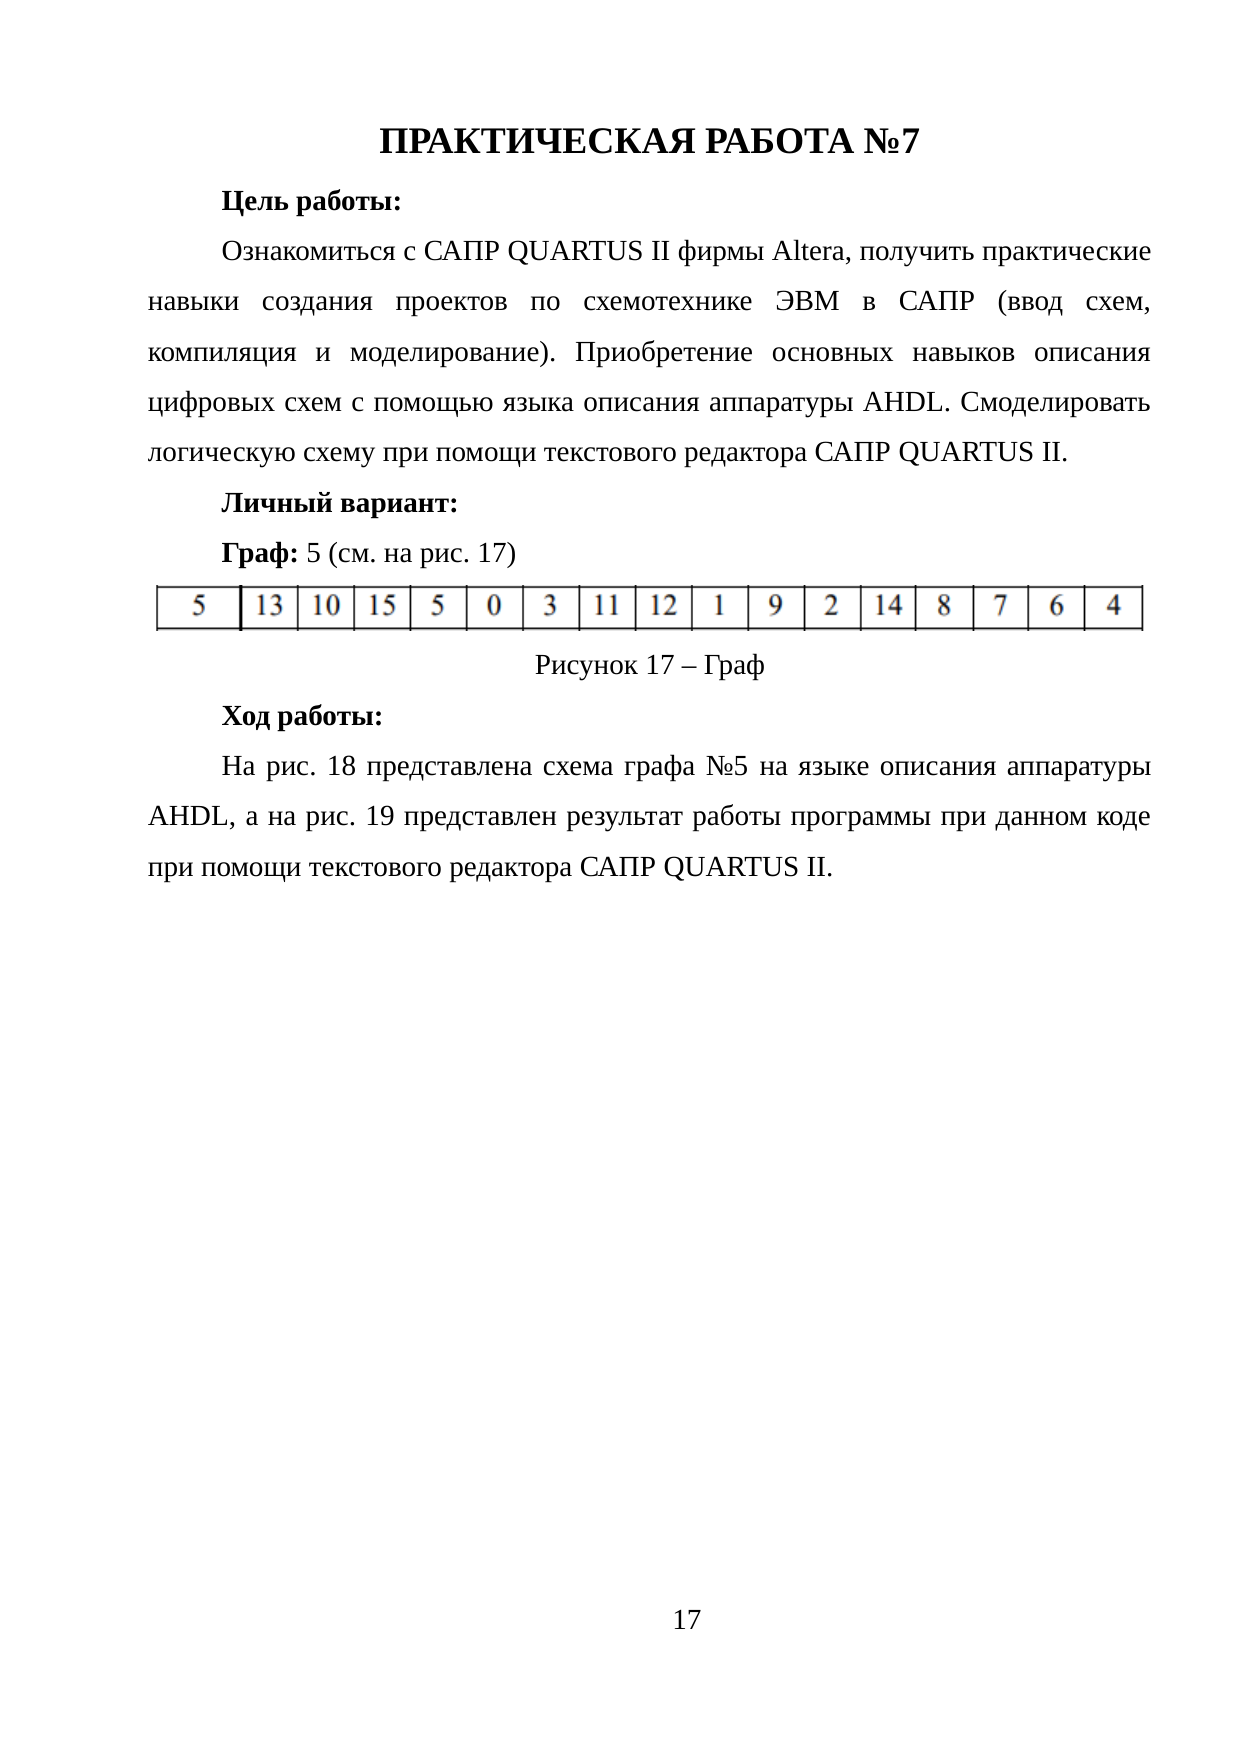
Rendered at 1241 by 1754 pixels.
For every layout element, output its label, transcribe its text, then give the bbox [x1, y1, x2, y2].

picture [155, 585, 1145, 631]
text На рис. 18 представлена схема графа №5 на языке описания аппаратуры AHDL, а на рис. 19 представлен результат работы программы при данном коде при помощи текстового редактора САПР QUARTUS II. [148, 748, 1152, 882]
text Личный вариант: [148, 485, 1152, 518]
text Граф: 5 (см. на рис. 17) [148, 535, 1152, 568]
text Цель работы: [148, 183, 1152, 216]
text Рисунок 17 – Граф [155, 631, 1144, 681]
text Ход работы: [148, 698, 1152, 731]
text Ознакомиться с САПР QUARTUS II фирмы Altera, получить практические навыки создания проектов по схемотехнике ЭВМ в САПР (ввод схем, компиляция и моделирование). Приобретение основных навыков описания цифровых схем с помощью языка описания аппаратуры AHDL. Смоделировать логическую схему при помощи текстового редактора САПР QUARTUS II. [148, 233, 1152, 468]
subtitle ПРАКТИЧЕСКАЯ РАБОТА №7 [148, 118, 1152, 161]
